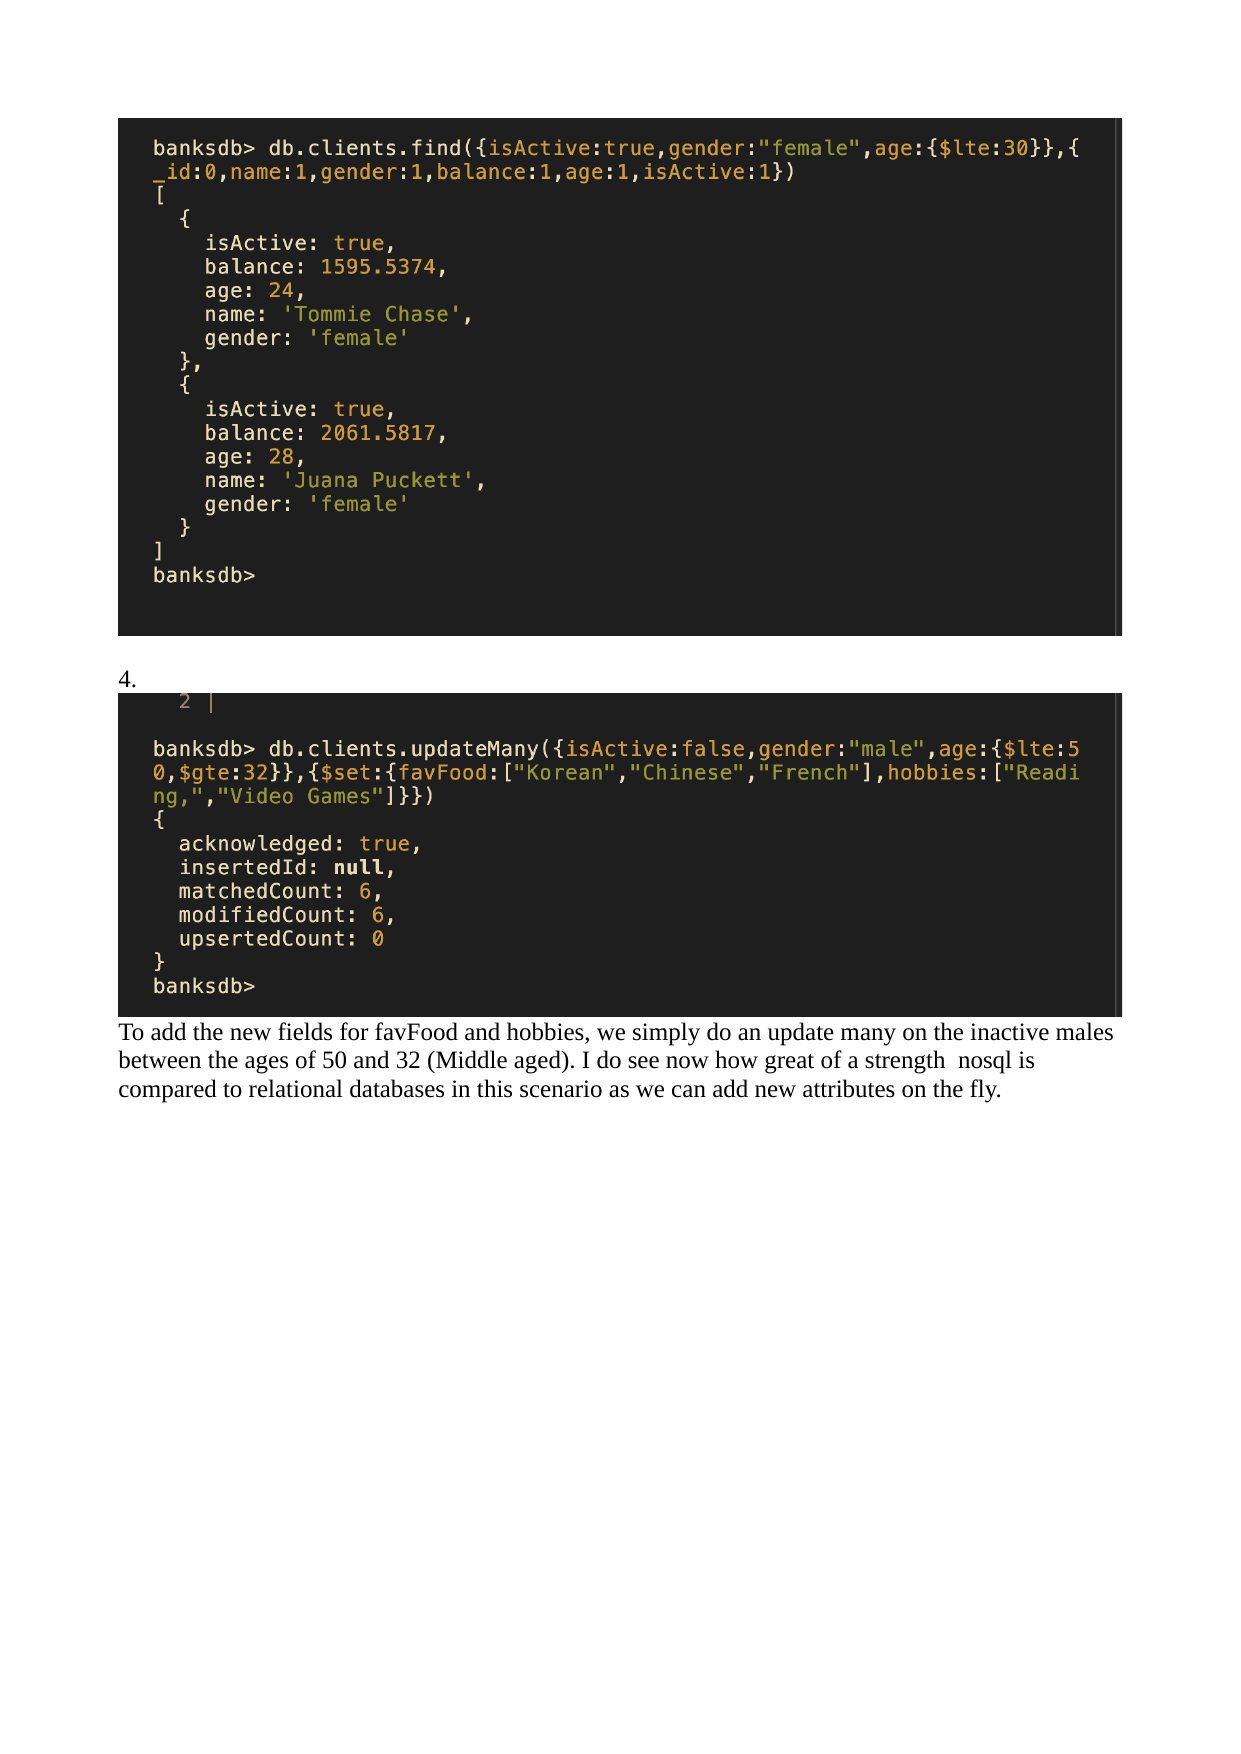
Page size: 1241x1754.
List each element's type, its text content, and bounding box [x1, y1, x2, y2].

picture [118, 118, 1123, 636]
picture [118, 693, 1123, 1017]
text 4. [118, 664, 1122, 693]
text To add the new fields for favFood and hobbies, we simply do an update many on the inactive males between the ages of 50 and 32 (Middle aged). I do see now how great of a strength nosql is compared to relational databases in this scenario as we can add new attributes on the fly. [118, 1017, 1122, 1103]
